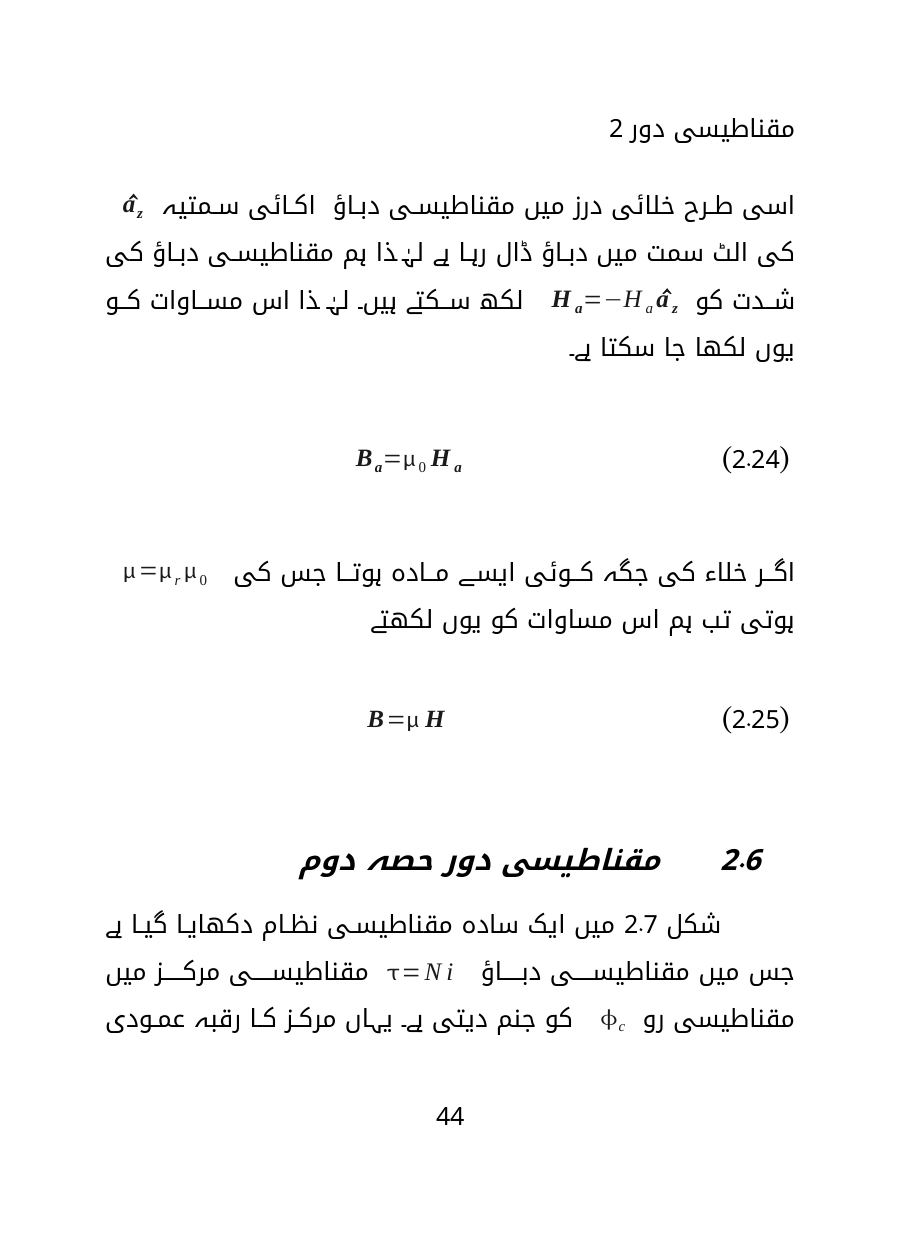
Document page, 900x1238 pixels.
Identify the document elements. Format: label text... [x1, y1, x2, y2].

table_header [105, 690, 697, 762]
text اگر خلاء کی جگہ کوئی ایسے مادہ ہوتا جس کی ہوتی تب ہم اس مساوات کو یوں لکھتے [105, 549, 795, 644]
table_header (2.24) [702, 431, 795, 502]
table_header [105, 431, 702, 502]
table_header (2.25) [697, 690, 795, 762]
text شکل 2.7 میں ایک سادہ مقناطیسی نظام دکھایا گیا ہے جس میں مقناطیسی دباؤ مقناطیسی مرکز میں مقناطیسی رو کو جنم دیتی ہے۔ یہاں مرکز کا رقبہ عمودی تراش ہر جگہ یکساں ہے اور مرکز میں نکتہ دار لکیر کی لمبائیہے۔ مرکز میں مقناطیسی رو کی سمت دائیں ہاتھ کے قانون سے معلوم کی جا سکتی ہے۔ اس قانون کو دو طریقوں سے بیان کیا جا سکتا ہے۔ [105, 901, 795, 1043]
subtitle مقناطیسی دور حصہ دوم [105, 833, 720, 888]
text شکل میں ہم دیکھتے ہیں کہ خلائی درز میں مقناطیسی رو کا بہاو، اکائی سمتیہکی الٹ سمت میں ہے لہٰذا ہم کثافتِ مقناطیسی رو کو ایک سمتیہ لکھ سکتے ہیں۔ اسی طرح خلائی درز میں مقناطیسی دباؤ اکائی سمتیہکی الٹ سمت میں دباؤ ڈال رہا ہے لہٰذا ہم مقناطیسی دباؤ کی شدت کو لکھ سکتے ہیں۔ لہٰذا اس مساوات کو یوں لکھا جا سکتا ہے۔ [105, 182, 795, 372]
